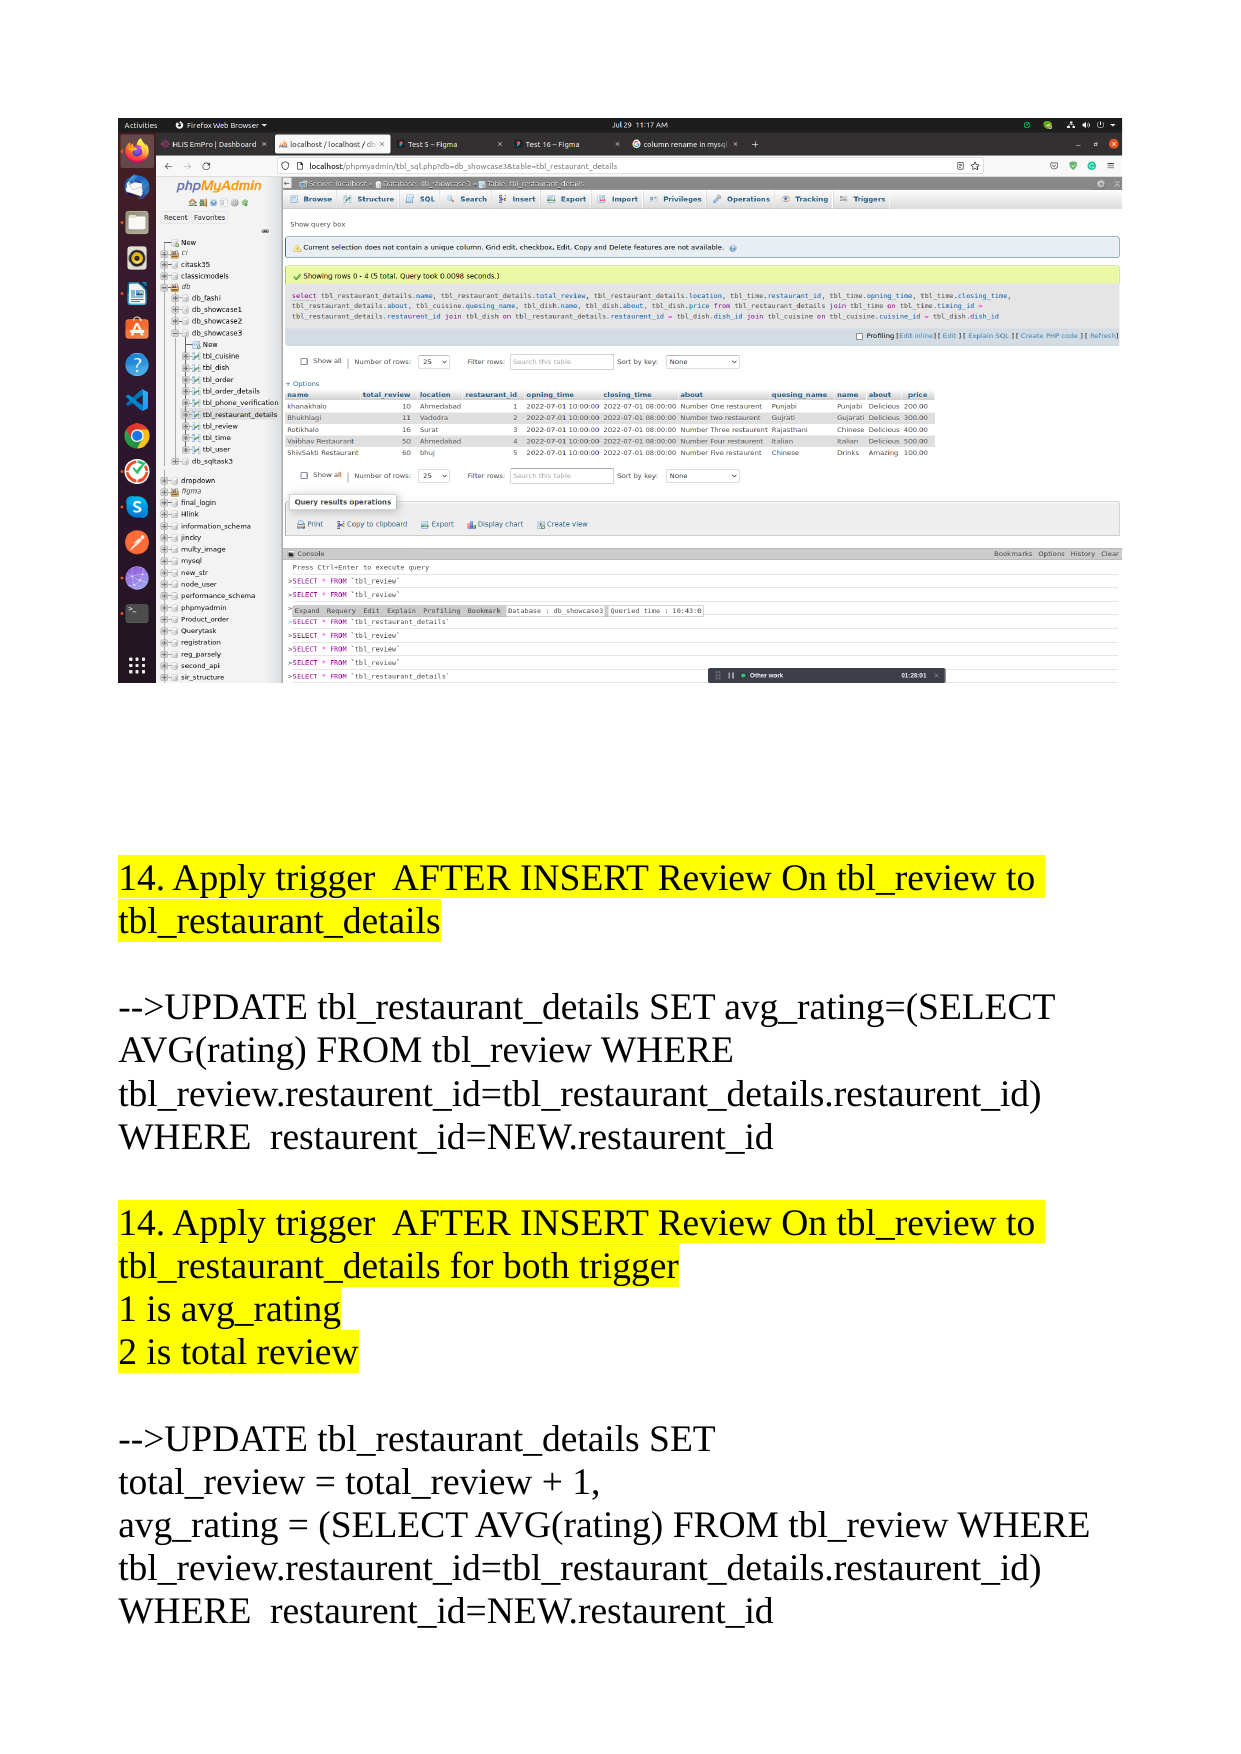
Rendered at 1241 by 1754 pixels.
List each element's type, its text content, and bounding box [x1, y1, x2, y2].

picture [118, 118, 1123, 683]
text WHERE restaurent_id=NEW.restaurent_id [118, 1588, 1122, 1632]
text 2 is total review [118, 1330, 1122, 1373]
text -->UPDATE tbl_restaurant_details SET [118, 1416, 1122, 1459]
text total_review = total_review + 1, [118, 1459, 1122, 1502]
text -->UPDATE tbl_restaurant_details SET avg_rating=(SELECT AVG(rating) FROM tbl_review WHERE tbl_review.restaurent_id=tbl_restaurant_details.restaurent_id) WHERE restaurent_id=NEW.restaurent_id [118, 985, 1122, 1157]
text 1 is avg_rating [118, 1287, 1122, 1330]
text avg_rating = (SELECT AVG(rating) FROM tbl_review WHERE tbl_review.restaurent_id=tbl_restaurant_details.restaurent_id) [118, 1502, 1122, 1588]
text 14. Apply trigger AFTER INSERT Review On tbl_review to tbl_restaurant_details for both trigger [118, 1200, 1122, 1287]
text 14. Apply trigger AFTER INSERT Review On tbl_review to tbl_restaurant_details [118, 855, 1122, 942]
